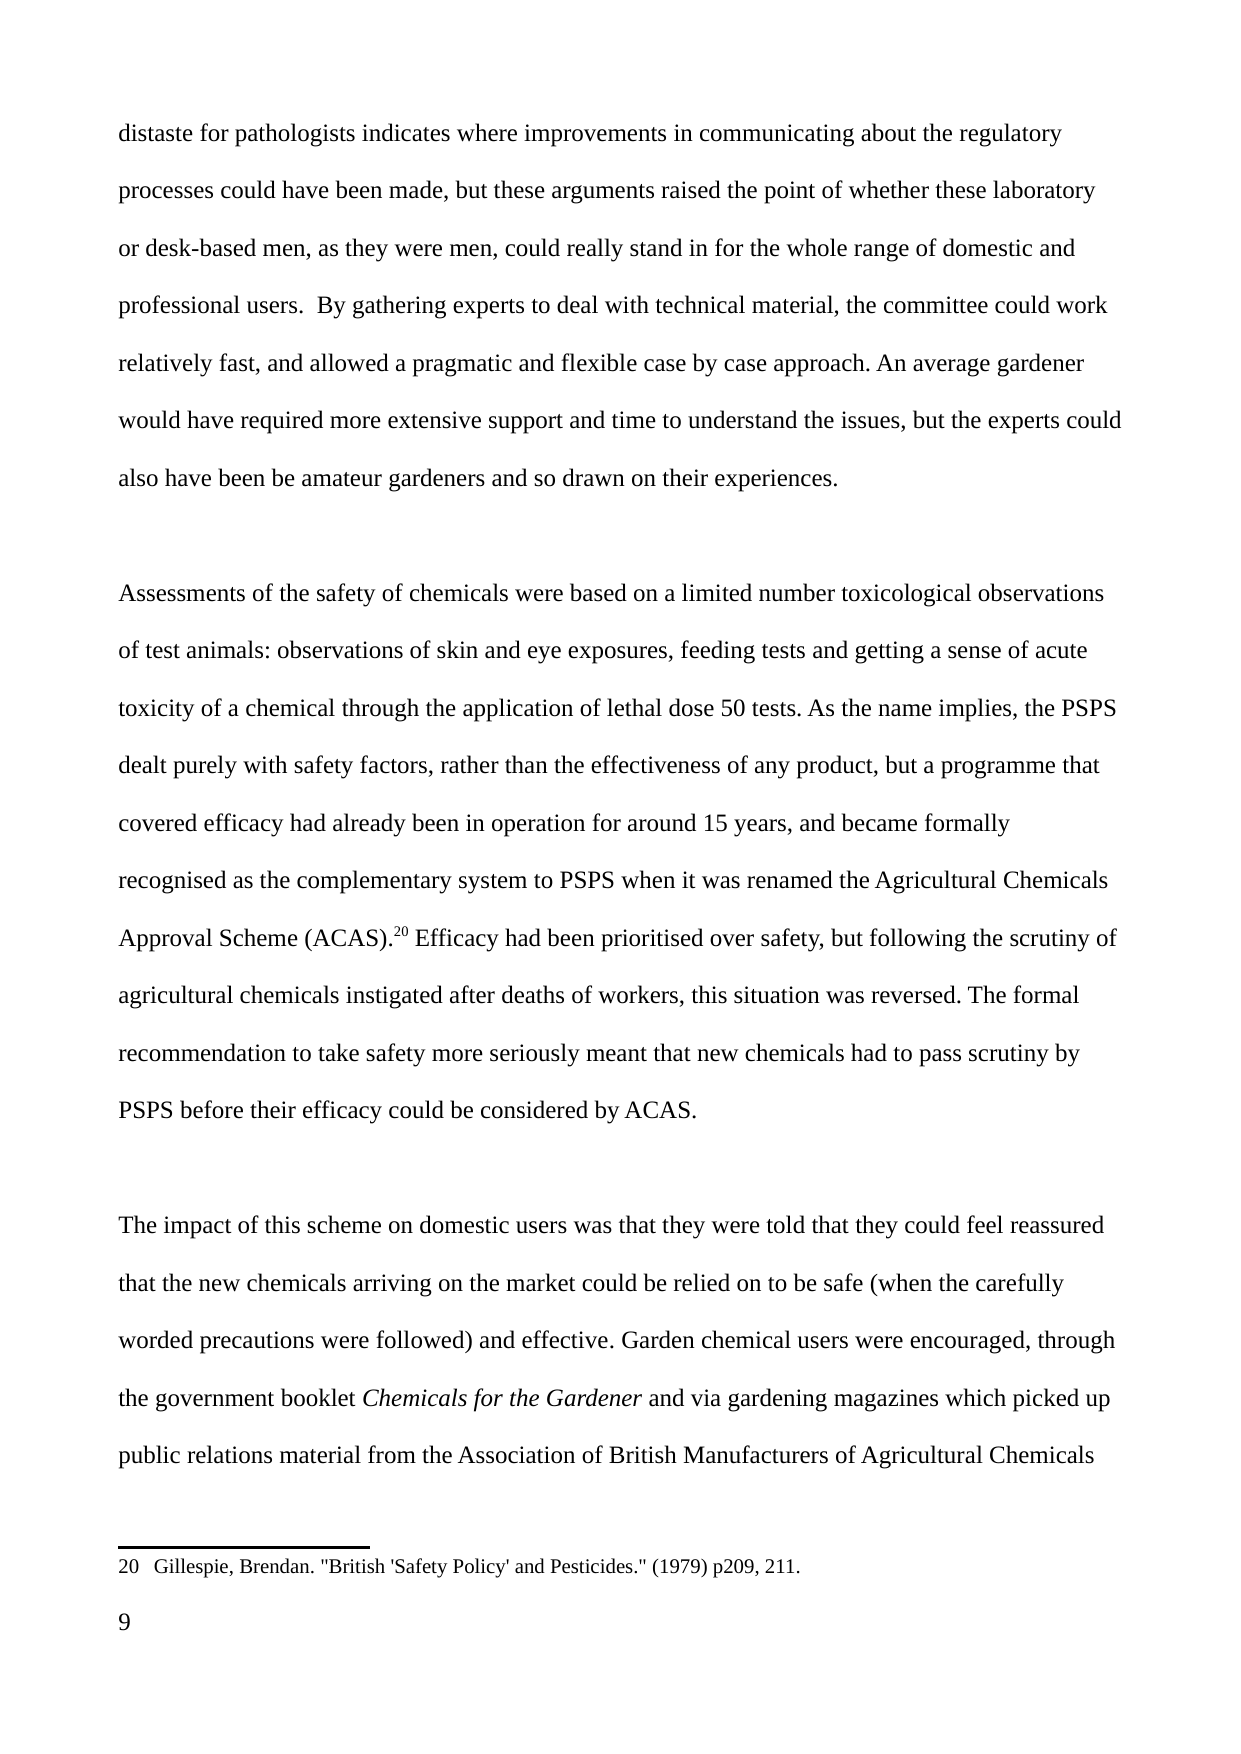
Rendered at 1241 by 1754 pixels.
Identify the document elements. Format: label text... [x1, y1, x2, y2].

text Assessments of the safety of chemicals were based on a limited number toxicological observations of test animals: observations of skin and eye exposures, feeding tests and getting a sense of acute toxicity of a chemical through the application of lethal dose 50 tests. As the name implies, the PSPS dealt purely with safety factors, rather than the effectiveness of any product, but a programme that covered efficacy had already been in operation for around 15 years, and became formally recognised as the complementary system to PSPS when it was renamed the Agricultural Chemicals Approval Scheme (ACAS). Efficacy had been prioritised over safety, but following the scrutiny of agricultural chemicals instigated after deaths of workers, this situation was reversed. The formal recommendation to take safety more seriously meant that new chemicals had to pass scrutiny by PSPS before their efficacy could be considered by ACAS. [118, 578, 1122, 1124]
text Gillespie, Brendan. "British 'Safety Policy' and Pesticides." (1979) p209, 211. [118, 1553, 1122, 1578]
text distaste for pathologists indicates where improvements in communicating about the regulatory processes could have been made, but these arguments raised the point of whether these laboratory or desk-based men, as they were men, could really stand in for the whole range of domestic and professional users. By gathering experts to deal with technical material, the committee could work relatively fast, and allowed a pragmatic and flexible case by case approach. An average gardener would have required more extensive support and time to understand the issues, but the experts could also have been be amateur gardeners and so drawn on their experiences. [118, 118, 1122, 492]
text The impact of this scheme on domestic users was that they were told that they could feel reassured that the new chemicals arriving on the market could be relied on to be safe (when the carefully worded precautions were followed) and effective. Garden chemical users were encouraged, through the government booklet Chemicals for the Gardener and via gardening magazines which picked up public relations material from the Association of British Manufacturers of Agricultural Chemicals (ABMAC), later renamed British Agrochemicals Association (BAA), to look out for the 'A' symbol granted to products that had successfully been approved (Illustration). Manufacturers duly included this in product advertisements and packaging. Some of the processes behind approval and what could be expected of products with the Approved logo were also explained in readily available publications, including those from the Consumers Association. [118, 1211, 1122, 1469]
